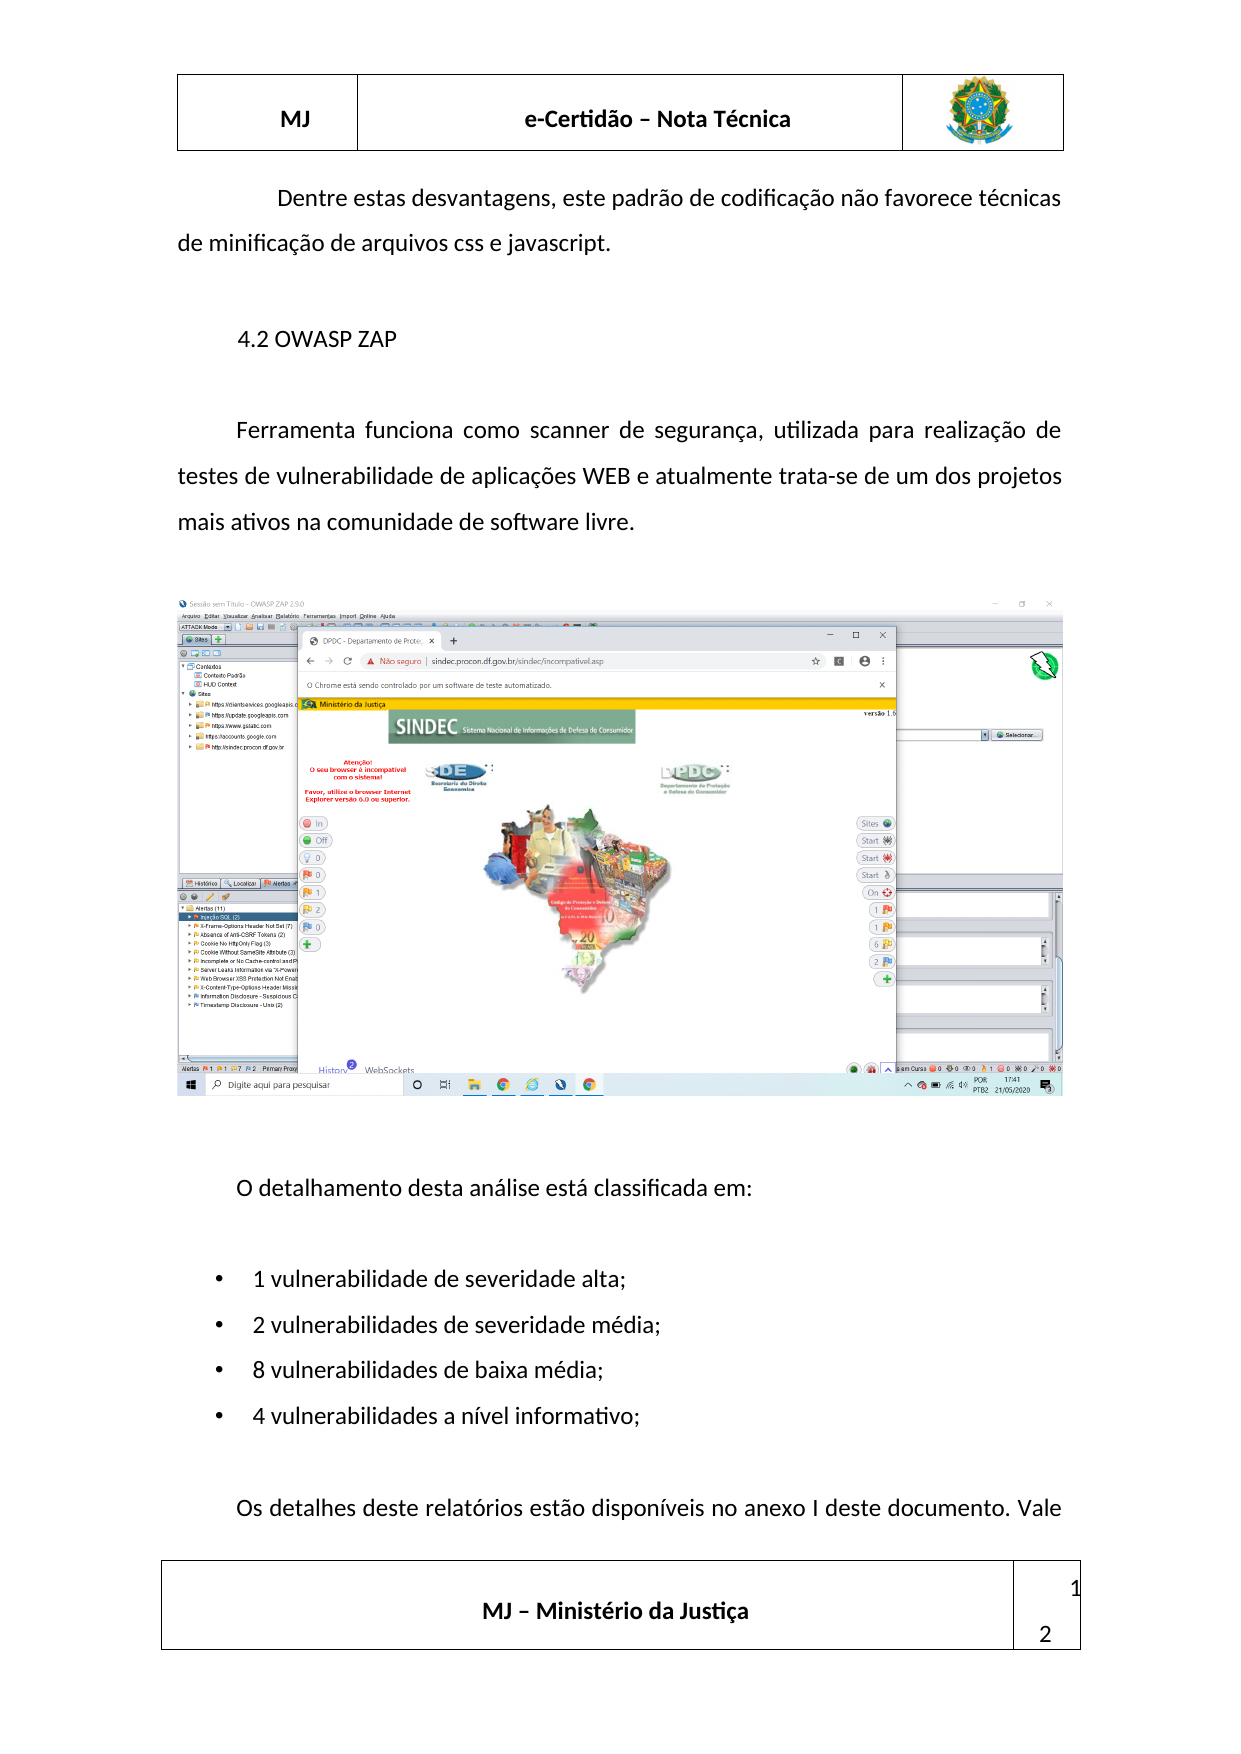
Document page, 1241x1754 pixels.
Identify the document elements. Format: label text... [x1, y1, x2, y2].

list 8 vulnerabilidades de baixa média; [215, 1355, 252, 1385]
picture [177, 597, 1063, 1096]
subtitle 4.2 OWASP ZAP [177, 323, 237, 353]
text Ferramenta funciona como scanner de segurança, utilizada para realização de testes de vulnerabilidade de aplicações WEB e atualmente trata-se de um dos projetos mais ativos na comunidade de software livre. [177, 491, 1063, 536]
list 1 vulnerabilidade de severidade alta; [215, 1263, 252, 1294]
subtitle 4.2 OWASP ZAP [397, 323, 1063, 353]
list 4 vulnerabilidades a nível informativo; [640, 1400, 1063, 1431]
text Dentre estas desvantagens, este padrão de codificação não favorece técnicas de minificação de arquivos css e javascript. [177, 182, 1063, 258]
text Ferramenta funciona como scanner de segurança, utilizada para realização de testes de vulnerabilidade de aplicações WEB e atualmente trata-se de um dos projetos mais ativos na comunidade de software livre. [177, 414, 1063, 460]
list 2 vulnerabilidades de severidade média; [661, 1309, 1063, 1339]
list 1 vulnerabilidade de severidade alta; [626, 1263, 1063, 1294]
list 4 vulnerabilidades a nível informativo; [215, 1400, 252, 1431]
text O detalhamento desta análise está classificada em: [177, 1172, 236, 1202]
list 2 vulnerabilidades de severidade média; [215, 1309, 252, 1339]
list 8 vulnerabilidades de baixa média; [604, 1355, 1063, 1385]
text O detalhamento desta análise está classificada em: [753, 1172, 1063, 1202]
picture [944, 75, 1020, 149]
